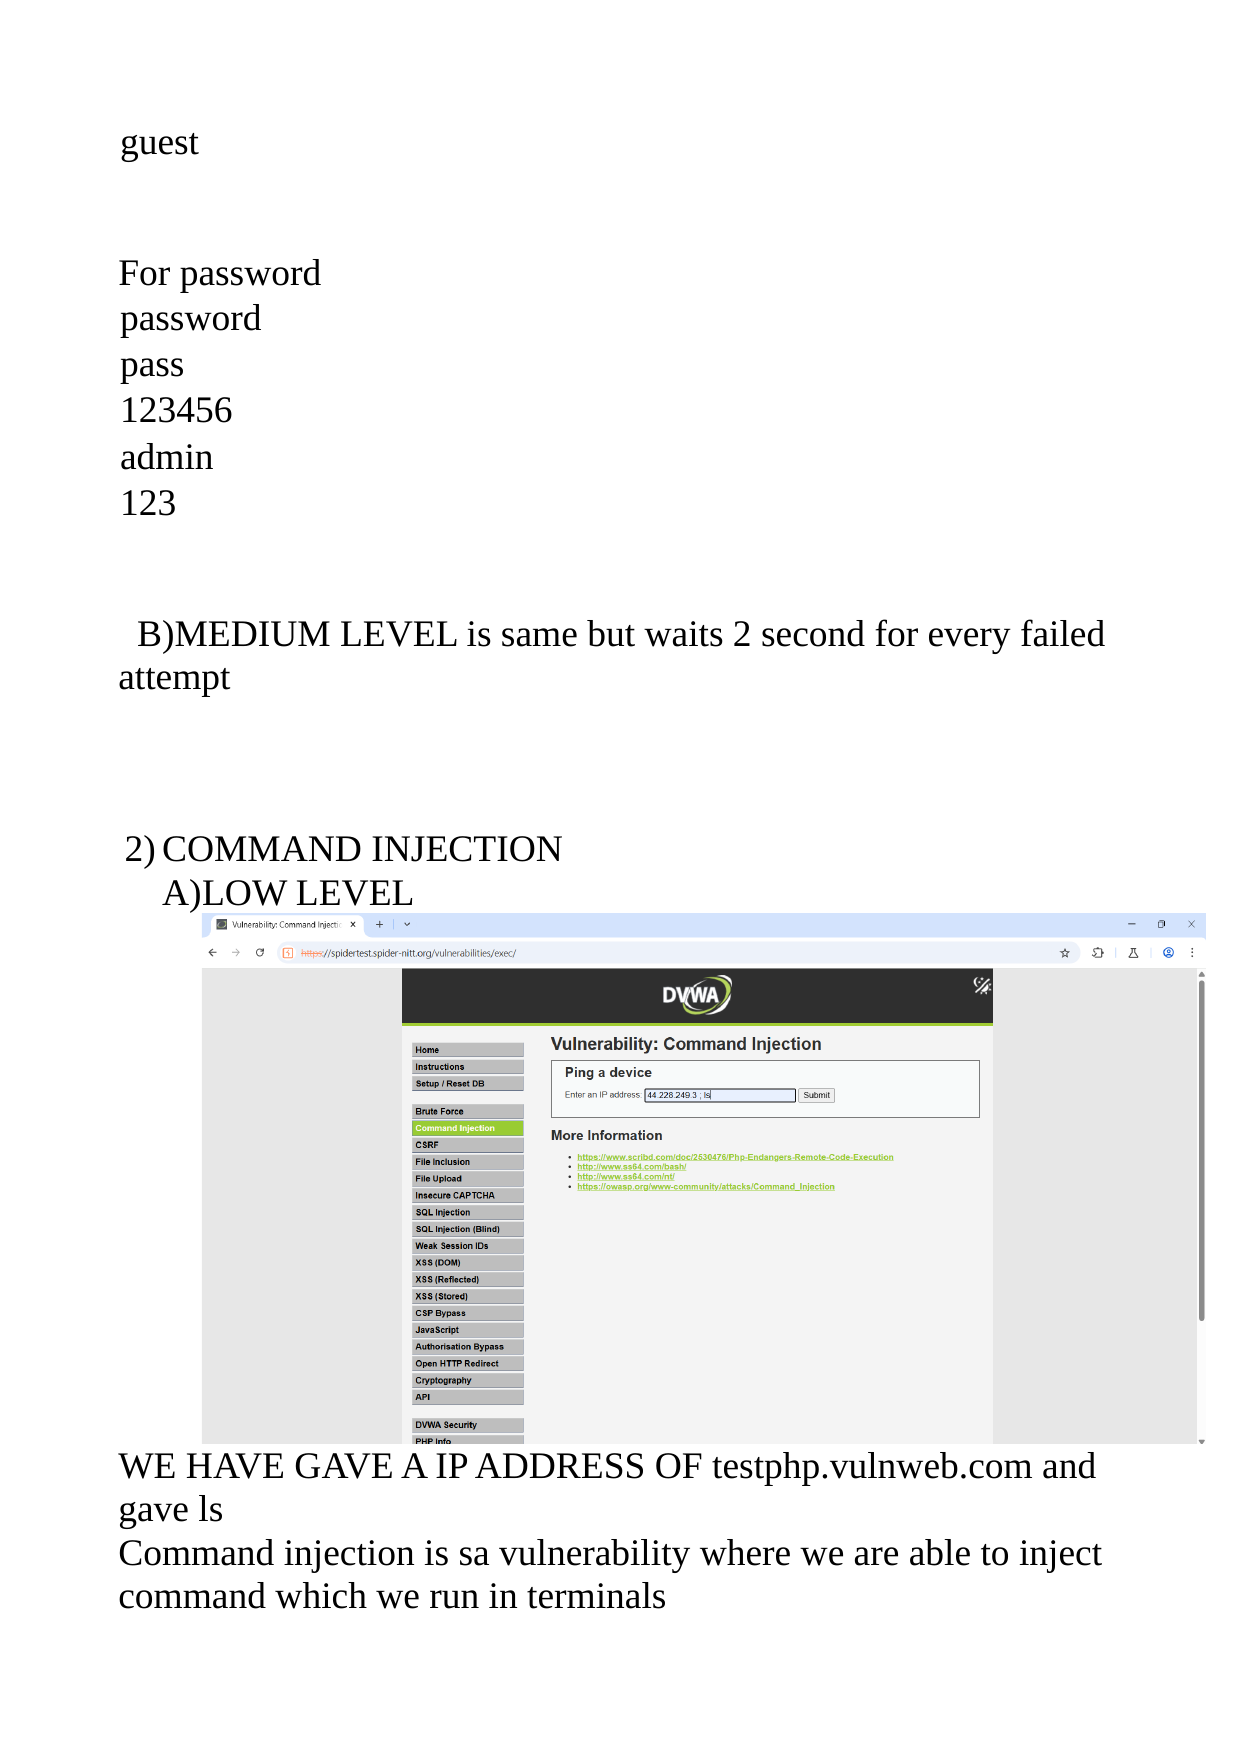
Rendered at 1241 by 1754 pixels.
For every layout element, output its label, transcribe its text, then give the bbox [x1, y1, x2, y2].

text For password [118, 251, 1122, 294]
list COMMAND INJECTION [124, 827, 1122, 870]
table_header password [118, 294, 269, 340]
table_cell guest [118, 118, 221, 164]
table_cell admin [118, 433, 269, 479]
text WE HAVE GAVE A IP ADDRESS OF testphp.vulnweb.com and gave ls [118, 1444, 1122, 1530]
table_cell 123456 [118, 386, 269, 432]
table_cell 123 [118, 479, 269, 525]
table_cell pass [118, 340, 269, 386]
text B)MEDIUM LEVEL is same but waits 2 second for every failed attempt [118, 611, 1122, 697]
list LOW LEVEL [162, 870, 1122, 913]
text Command injection is sa vulnerability where we are able to inject command which we run in terminals [118, 1530, 1122, 1616]
